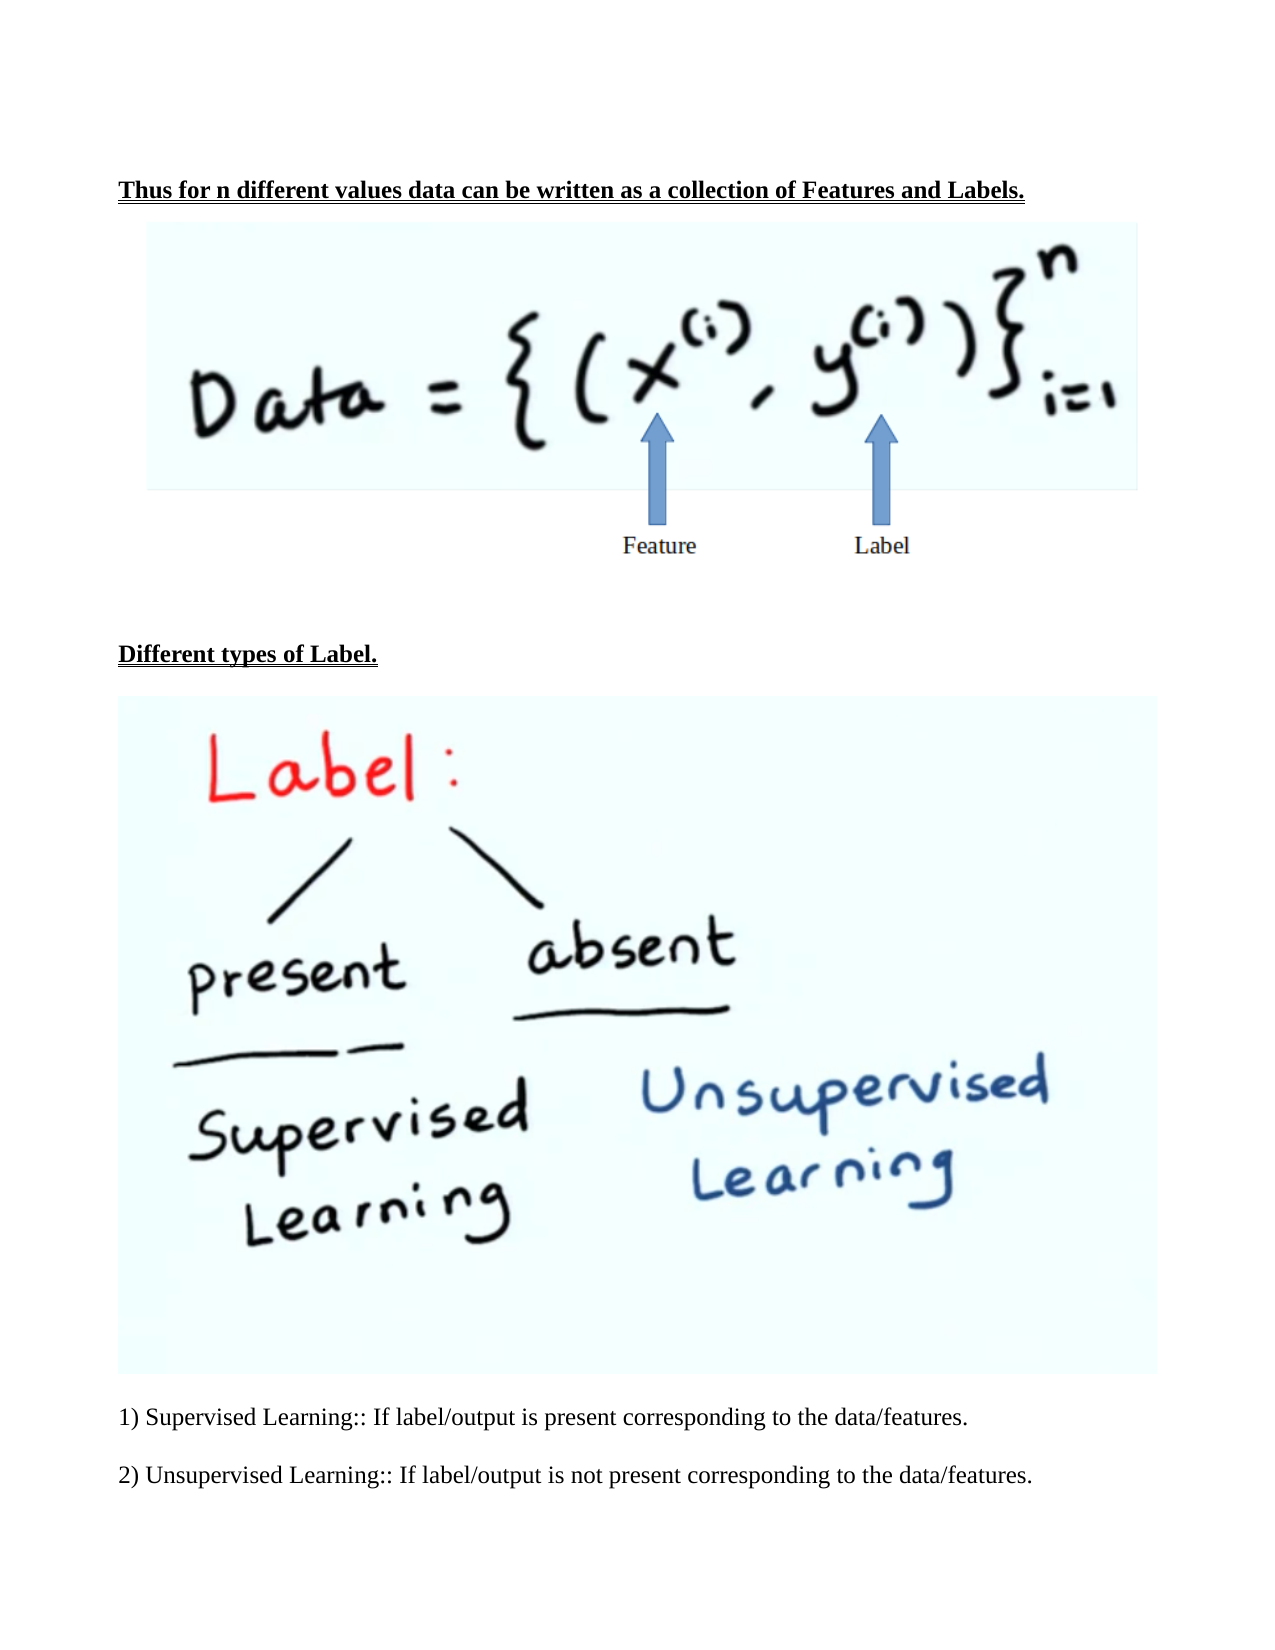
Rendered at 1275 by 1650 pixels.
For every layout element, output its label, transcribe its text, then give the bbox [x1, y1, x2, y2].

text 2) Unsupervised Learning:: If label/output is not present corresponding to the data/features. [118, 1460, 1157, 1489]
picture [118, 696, 1157, 1374]
text Different types of Label. [118, 639, 1157, 668]
text 1) Supervised Learning:: If label/output is present corresponding to the data/features. [118, 1402, 1157, 1431]
text Thus for n different values data can be written as a collection of Features and Labels. [118, 176, 1157, 204]
picture [118, 204, 1157, 582]
